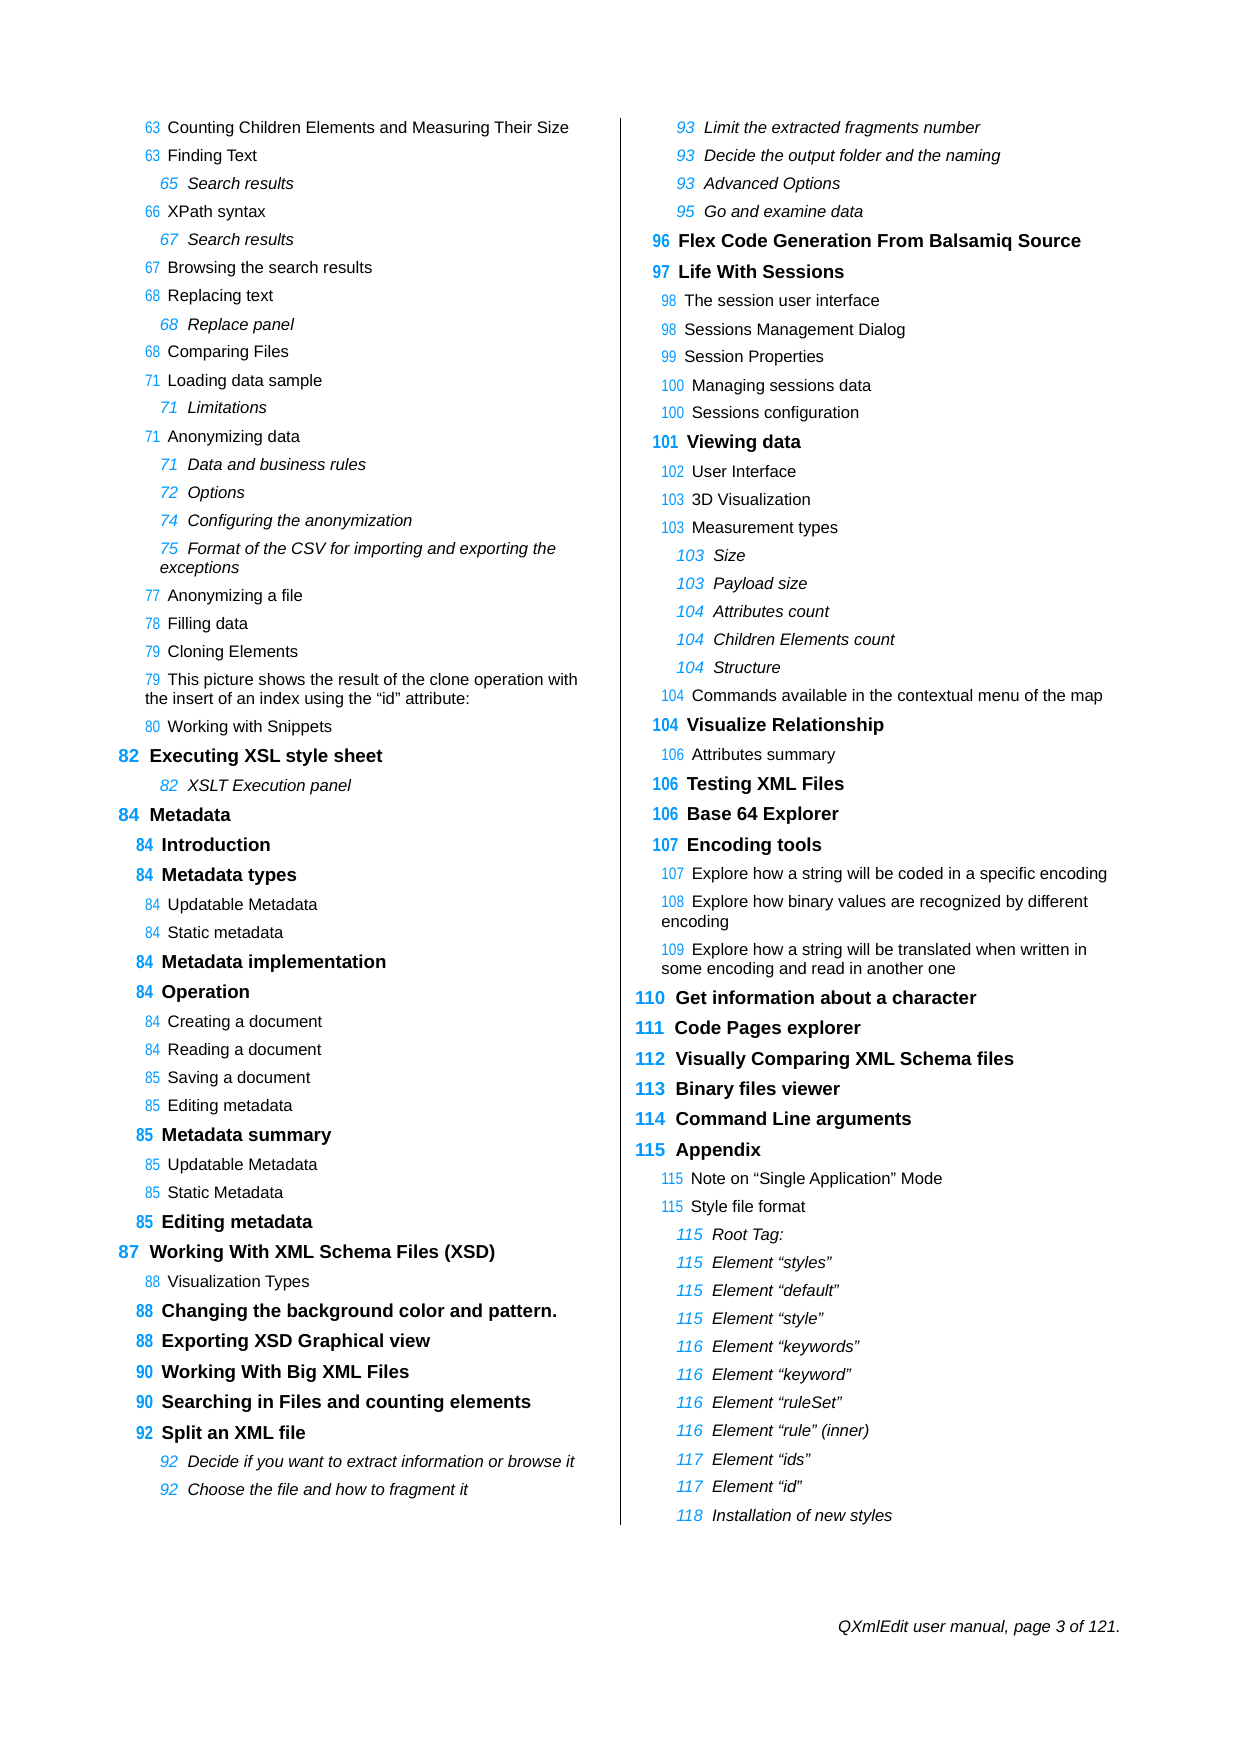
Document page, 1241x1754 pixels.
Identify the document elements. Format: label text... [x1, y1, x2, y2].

text 92 Split an XML file [136, 1422, 605, 1443]
text 84 Introduction [136, 834, 605, 855]
text 87 Working With XML Schema Files (XSD) [118, 1241, 605, 1263]
text 106 Testing XML Files [652, 773, 1122, 794]
text 104 Visualize Relationship [652, 714, 1122, 736]
text 75 Format of the CSV for importing and exporting the exceptions [159, 538, 605, 577]
text 111 Code Pages explorer [635, 1017, 1122, 1038]
text 116 Element “keyword” [676, 1365, 1122, 1384]
text 63 Counting Children Elements and Measuring Their Size [145, 118, 605, 137]
text 115 Element “default” [676, 1281, 1122, 1300]
text 115 Appendix [635, 1139, 1122, 1160]
text 109 Explore how a string will be translated when written in some encoding and read in another one [661, 939, 1122, 978]
text 84 Metadata [118, 803, 605, 825]
text 103 Size [676, 546, 1122, 565]
text 103 Measurement types [661, 518, 1122, 537]
text 103 Payload size [676, 574, 1122, 593]
text 93 Decide the output folder and the naming [676, 146, 1122, 165]
text 79 This picture shows the result of the clone operation with the insert of an index using the “id” attribute: [145, 670, 605, 708]
text 93 Limit the extracted fragments number [676, 118, 1122, 137]
text 90 Searching in Files and counting elements [136, 1391, 605, 1413]
text 115 Style file format [661, 1197, 1122, 1216]
text 93 Advanced Options [676, 174, 1122, 193]
text 113 Binary files viewer [635, 1078, 1122, 1099]
text 71 Anonymizing data [145, 426, 605, 446]
text 117 Element “id” [676, 1477, 1122, 1496]
text 104 Attributes count [676, 602, 1122, 621]
text 68 Replacing text [145, 286, 605, 305]
text 88 Visualization Types [145, 1271, 605, 1291]
text 85 Editing metadata [136, 1211, 605, 1232]
text 106 Attributes summary [661, 744, 1122, 764]
text 92 Choose the file and how to fragment it [159, 1480, 605, 1499]
text 116 Element “rule” (inner) [676, 1421, 1122, 1440]
text 67 Search results [159, 230, 605, 249]
text 115 Note on “Single Application” Mode [661, 1169, 1122, 1188]
text 79 Cloning Elements [145, 642, 605, 661]
text 68 Comparing Files [145, 342, 605, 361]
text 71 Loading data sample [145, 370, 605, 389]
text 106 Base 64 Explorer [652, 803, 1122, 825]
text 98 Sessions Management Dialog [661, 319, 1122, 338]
text 116 Element “keywords” [676, 1337, 1122, 1356]
text 85 Editing metadata [145, 1096, 605, 1115]
text 84 Static metadata [145, 923, 605, 942]
text 84 Metadata types [136, 864, 605, 886]
text 82 XSLT Execution panel [159, 775, 605, 794]
text 88 Exporting XSD Graphical view [136, 1330, 605, 1352]
text 85 Updatable Metadata [145, 1154, 605, 1174]
text 84 Operation [136, 981, 605, 1003]
text 74 Configuring the anonymization [159, 510, 605, 529]
text 104 Structure [676, 658, 1122, 677]
text 117 Element “ids” [676, 1449, 1122, 1468]
text 84 Creating a document [145, 1012, 605, 1031]
text 84 Updatable Metadata [145, 895, 605, 914]
text 85 Metadata summary [136, 1124, 605, 1146]
text 66 XPath syntax [145, 202, 605, 221]
text 77 Anonymizing a file [145, 586, 605, 605]
text 80 Working with Snippets [145, 717, 605, 736]
text 104 Commands available in the contextual menu of the map [661, 686, 1122, 705]
text 110 Get information about a character [635, 987, 1122, 1008]
text 99 Session Properties [661, 347, 1122, 366]
text 100 Sessions configuration [661, 403, 1122, 422]
text 82 Executing XSL style sheet [118, 745, 605, 766]
text 112 Visually Comparing XML Schema files [635, 1047, 1122, 1069]
text 107 Encoding tools [652, 834, 1122, 855]
text 85 Static Metadata [145, 1182, 605, 1202]
text 63 Finding Text [145, 146, 605, 165]
text 65 Search results [159, 174, 605, 193]
text 108 Explore how binary values are recognized by different encoding [661, 892, 1122, 931]
text 96 Flex Code Generation From Balsamiq Source [652, 230, 1122, 252]
text 71 Data and business rules [159, 454, 605, 473]
text 107 Explore how a string will be coded in a specific encoding [661, 864, 1122, 883]
text 102 User Interface [661, 462, 1122, 481]
text 67 Browsing the search results [145, 258, 605, 277]
text 98 The session user interface [661, 291, 1122, 310]
text 90 Working With Big XML Files [136, 1361, 605, 1382]
text 115 Element “style” [676, 1309, 1122, 1328]
text 88 Changing the background color and pattern. [136, 1299, 605, 1321]
text 71 Limitations [159, 398, 605, 417]
text 115 Root Tag: [676, 1225, 1122, 1244]
text 92 Decide if you want to extract information or browse it [159, 1452, 605, 1471]
text 97 Life With Sessions [652, 261, 1122, 282]
text 84 Reading a document [145, 1040, 605, 1059]
text 95 Go and examine data [676, 202, 1122, 221]
text 85 Saving a document [145, 1068, 605, 1087]
text 68 Replace panel [159, 314, 605, 333]
text 72 Options [159, 482, 605, 502]
text 101 Viewing data [652, 431, 1122, 453]
text 118 Installation of new styles [676, 1505, 1122, 1524]
text 84 Metadata implementation [136, 951, 605, 972]
text 104 Children Elements count [676, 630, 1122, 649]
text 100 Managing sessions data [661, 375, 1122, 394]
text 78 Filling data [145, 614, 605, 633]
text 115 Element “styles” [676, 1253, 1122, 1272]
text 114 Command Line arguments [635, 1108, 1122, 1130]
text 103 3D Visualization [661, 490, 1122, 509]
text 116 Element “ruleSet” [676, 1393, 1122, 1412]
